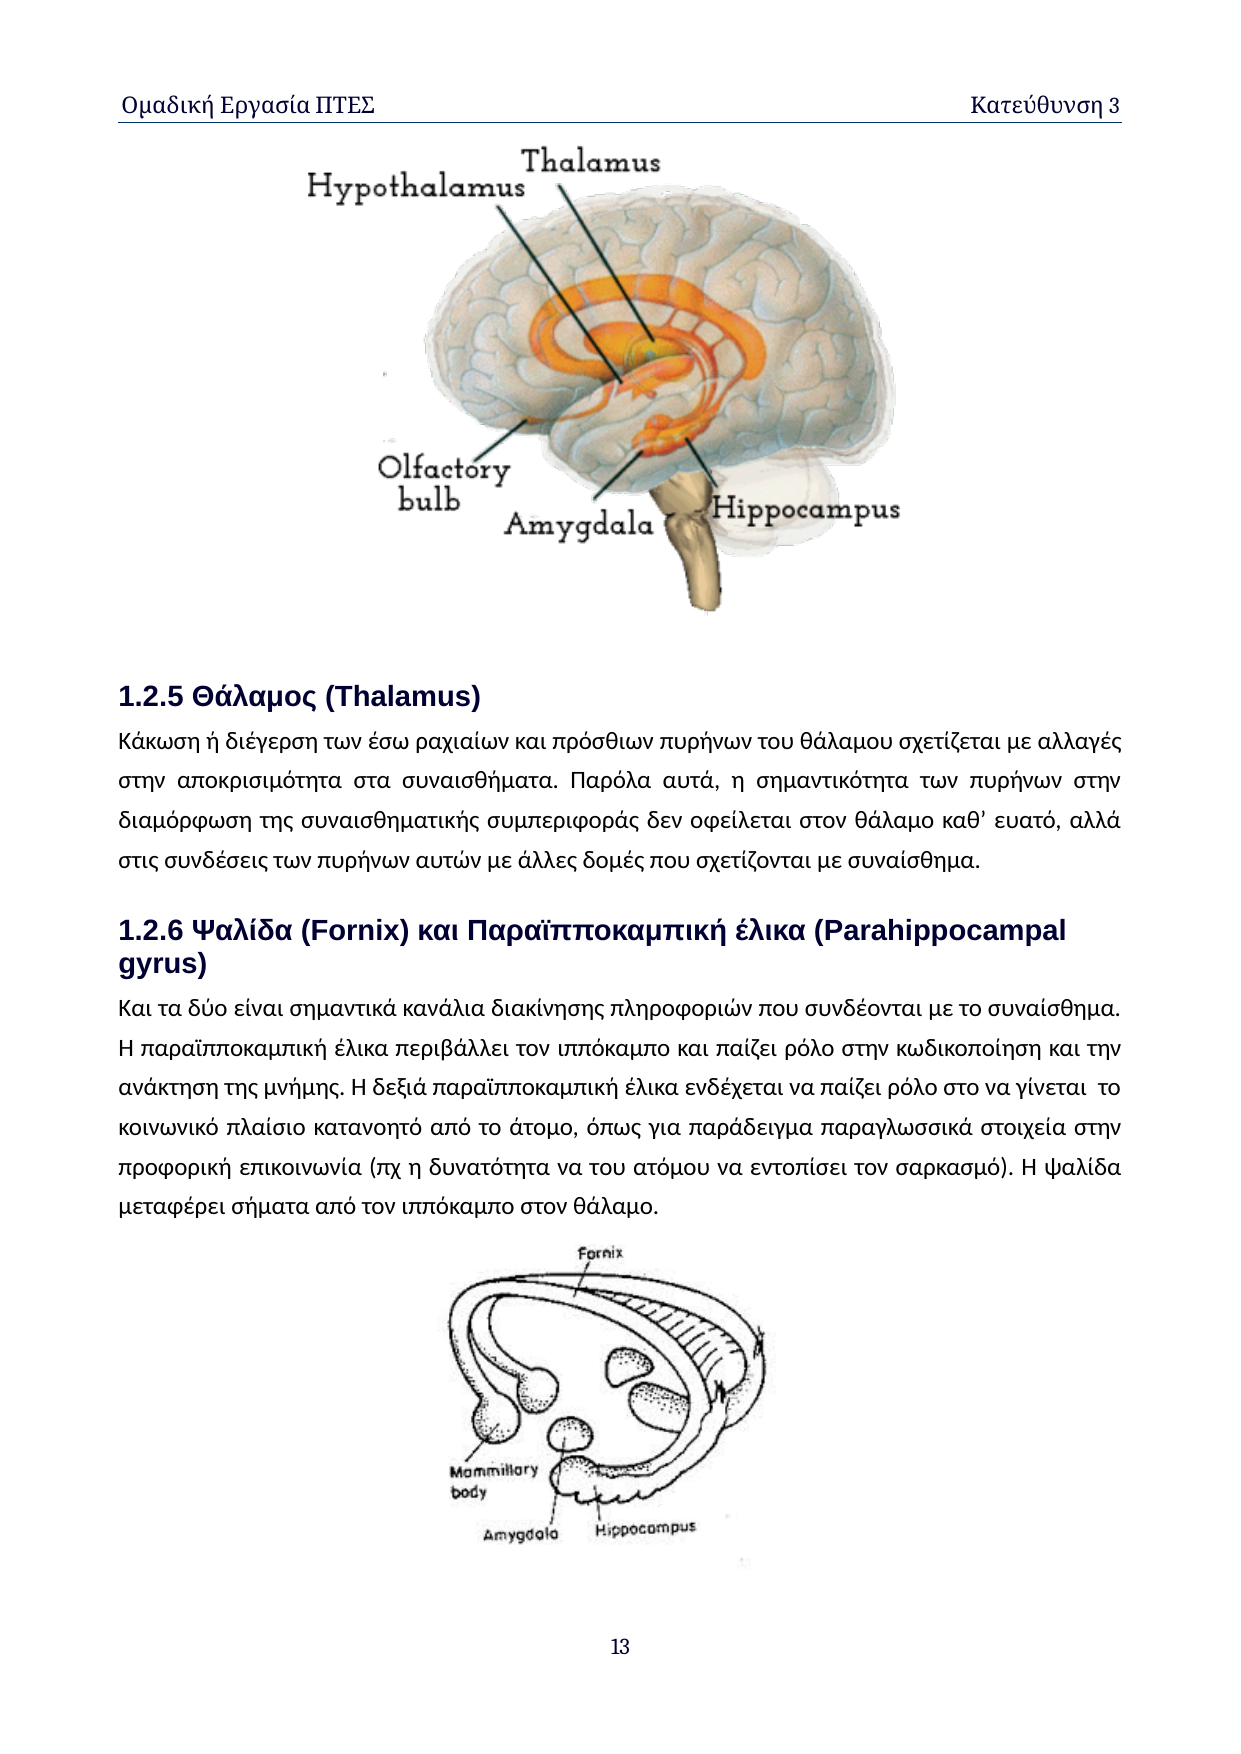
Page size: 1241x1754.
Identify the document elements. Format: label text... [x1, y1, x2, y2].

subtitle Ψαλίδα (Fornix) και Παραϊπποκαμπική έλικα (Parahippocampal gyrus) [118, 913, 1122, 980]
subtitle Θάλαμος (Τhalamus) [118, 679, 1122, 713]
picture [307, 137, 933, 641]
text Κάκωση ή διέγερση των έσω ραχιαίων και πρόσθιων πυρήνων του θάλαμου σχετίζεται με αλλαγές στην αποκρισιμότητα στα συναισθήματα. Παρόλα αυτά, η σημαντικότητα των πυρήνων στην διαμόρφωση της συναισθηματικής συμπεριφοράς δεν οφείλεται στον θάλαμο καθ’ ευατό, αλλά στις συνδέσεις των πυρήνων αυτών με άλλες δομές που σχετίζονται με συναίσθημα. [118, 725, 1122, 874]
text Και τα δύο είναι σημαντικά κανάλια διακίνησης πληροφοριών που συνδέονται με το συναίσθημα. Η παραϊπποκαμπική έλικα περιβάλλει τον ιππόκαμπο και παίζει ρόλο στην κωδικοποίηση και την ανάκτηση της μνήμης. Η δεξιά παραϊπποκαμπική έλικα ενδέχεται να παίζει ρόλο στο να γίνεται το κοινωνικό πλαίσιο κατανοητό από το άτομο, όπως για παράδειγμα παραγλωσσικά στοιχεία στην προφορική επικοινωνία (πχ η δυνατότητα να του ατόμου να εντοπίσει τον σαρκασμό). Η ψαλίδα μεταφέρει σήματα από τον ιππόκαμπο στον θάλαμο. [118, 992, 1122, 1221]
picture [437, 1244, 803, 1581]
